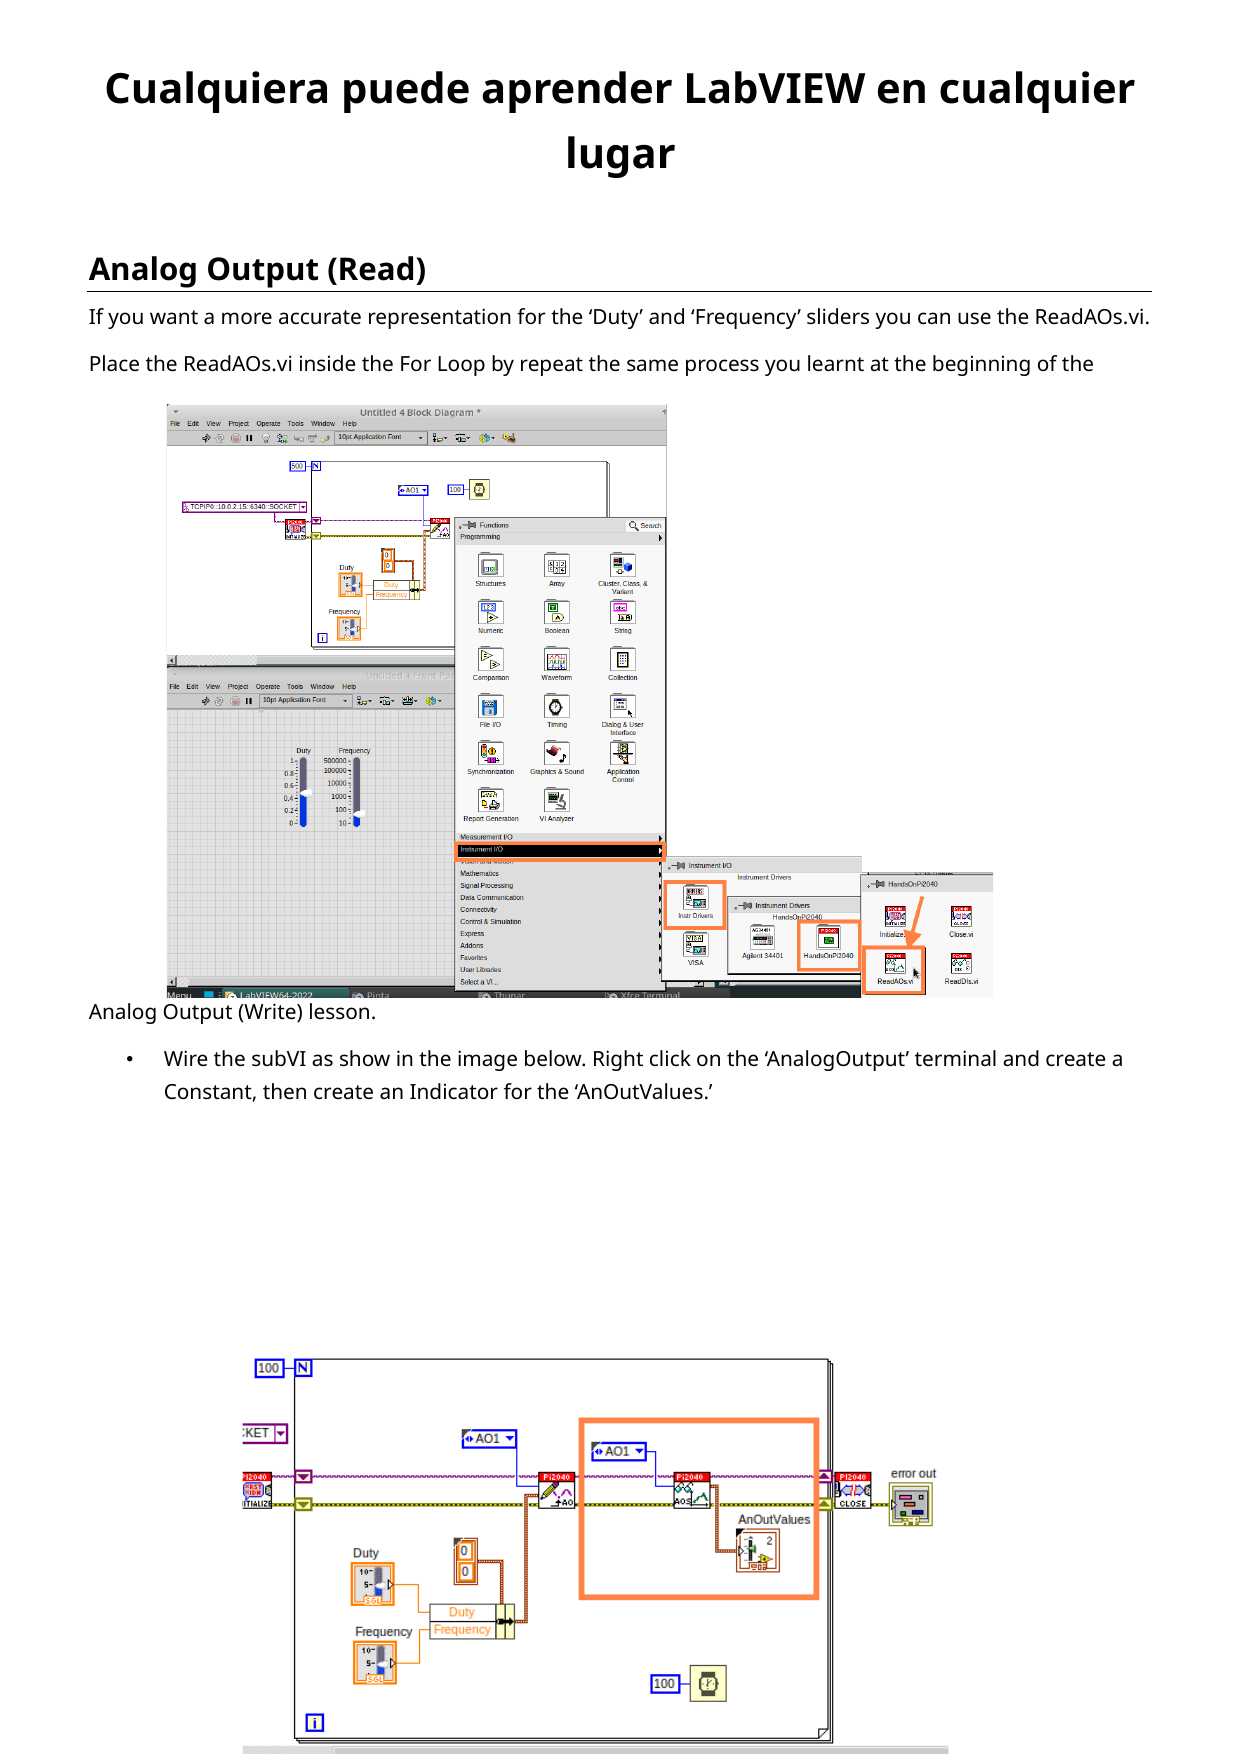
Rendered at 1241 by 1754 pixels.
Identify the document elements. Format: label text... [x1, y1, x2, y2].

list Wire the subVI as show in the image below. Right click on the ‘AnalogOutput’ terminal and create a Constant, then create an Indicator for the ‘AnOutValues.’ [126, 1044, 1152, 1105]
picture [166, 404, 994, 998]
text If you want a more accurate representation for the ‘Duty’ and ‘Frequency’ sliders you can use the ReadAOs.vi. [88, 302, 1152, 330]
text Place the ReadAOs.vi inside the For Loop by repeat the same process you learnt at the beginning of the Analog Output (Write) lesson. [88, 349, 1152, 1026]
picture [242, 1339, 949, 1754]
subtitle Analog Output (Read) [88, 247, 1152, 289]
